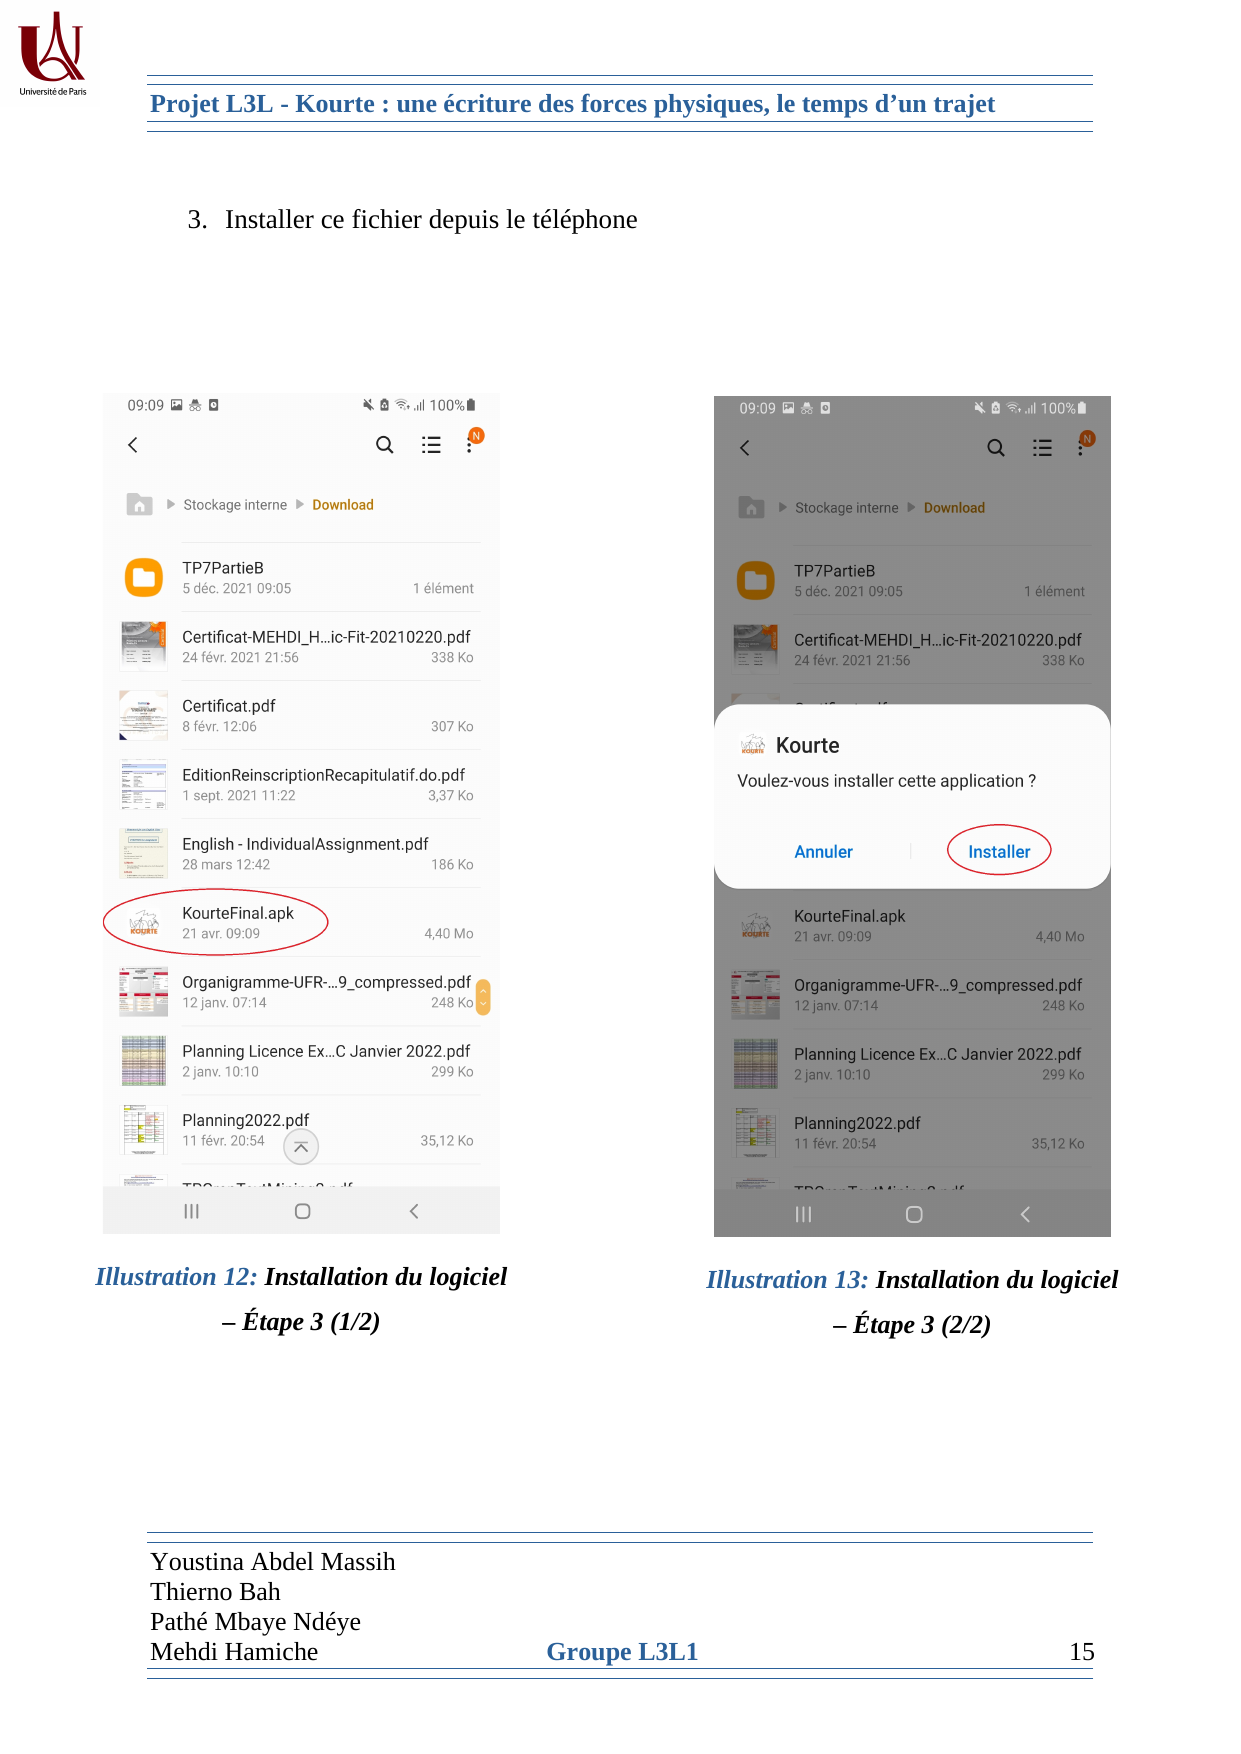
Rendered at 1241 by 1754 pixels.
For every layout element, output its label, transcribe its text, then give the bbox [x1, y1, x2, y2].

list Illustration 13: Installation du logiciel – Étape 3 (2/2) [701, 397, 1124, 1339]
list [90, 381, 512, 393]
list Illustration 12: Installation du logiciel – Étape 3 (1/2) [90, 393, 512, 1336]
list Installer ce fichier depuis le téléphone [187, 203, 1090, 234]
picture [714, 396, 1111, 1237]
picture [0, 0, 101, 107]
list [701, 384, 1124, 397]
picture [102, 393, 500, 1234]
